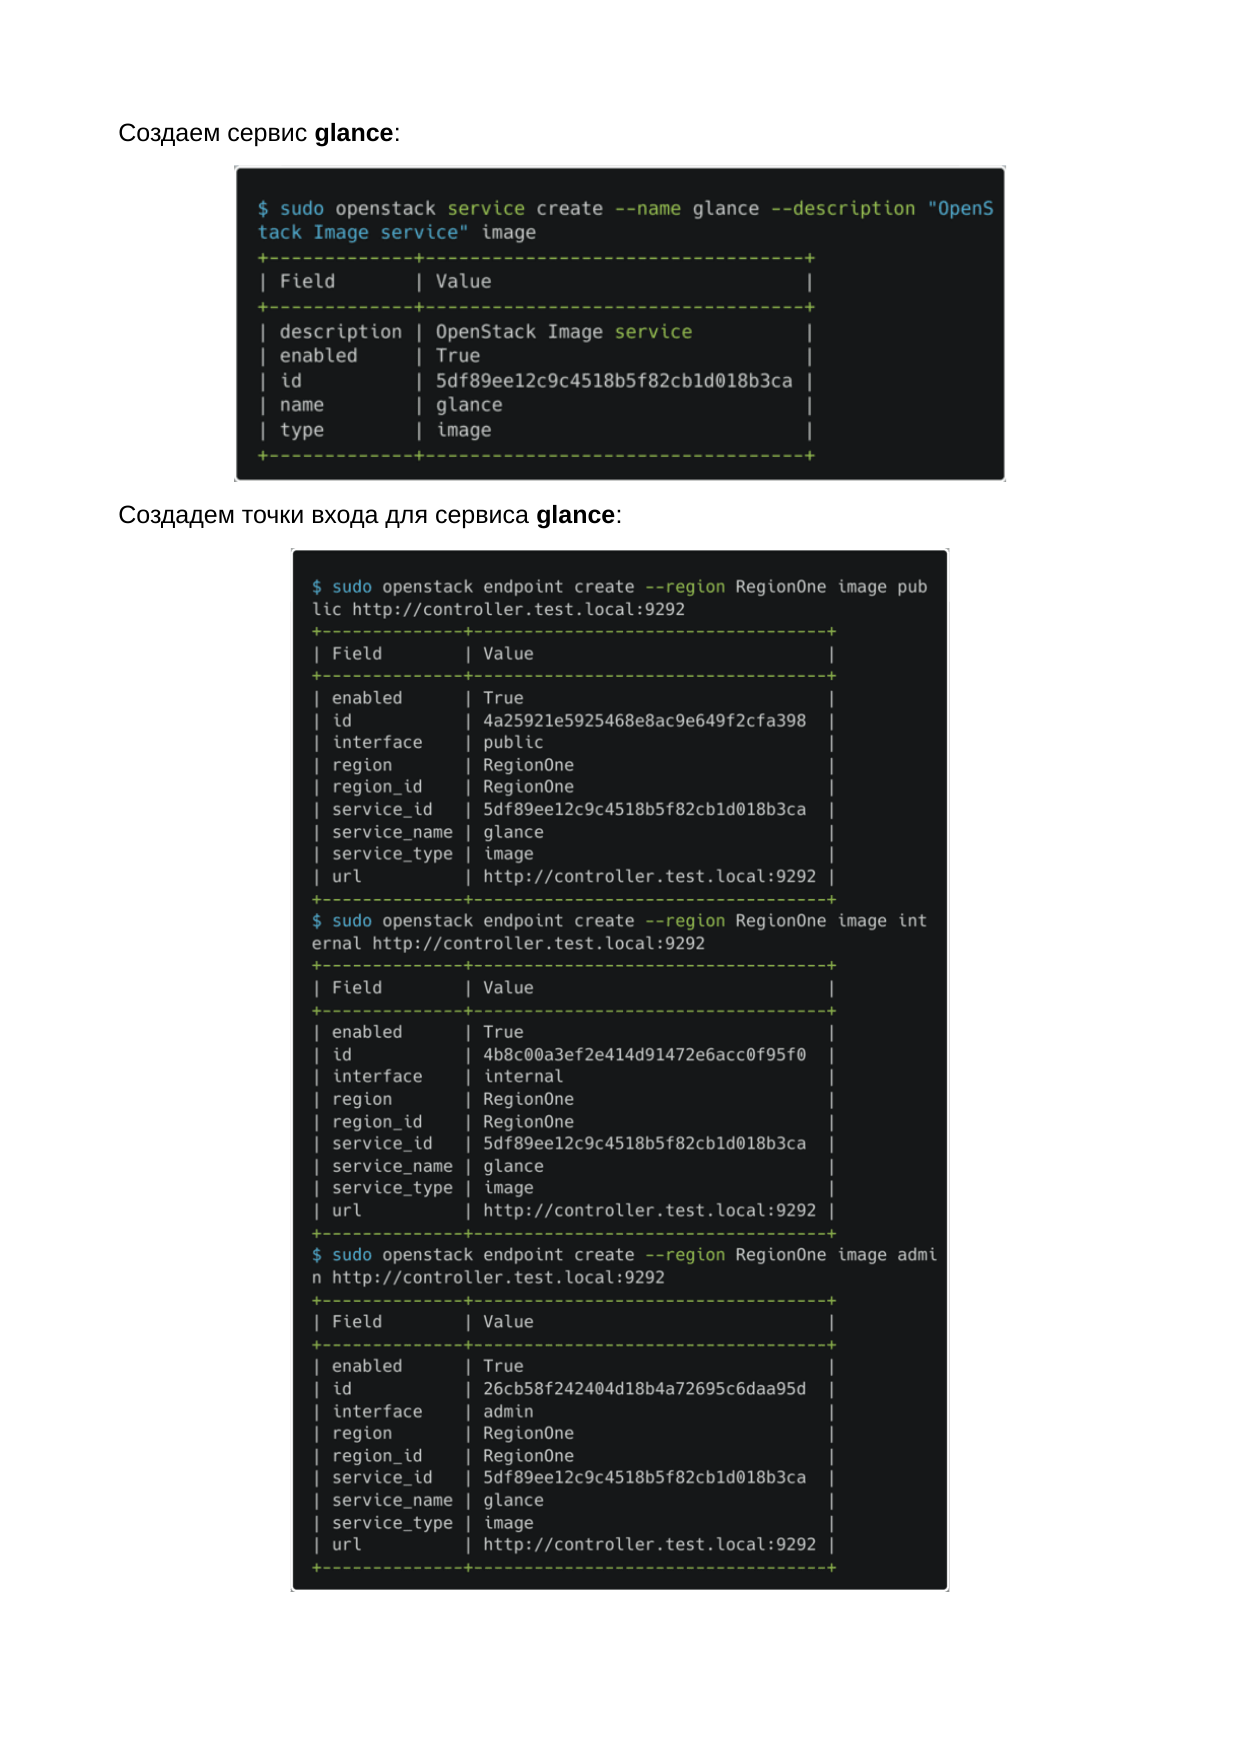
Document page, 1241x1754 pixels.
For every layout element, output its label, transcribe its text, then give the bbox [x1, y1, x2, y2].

text Cоздадем точки входа для сервиса glance: [118, 501, 1122, 529]
picture [290, 548, 950, 1592]
text Создаем сервис glance: [118, 118, 1122, 147]
picture [234, 165, 1007, 482]
